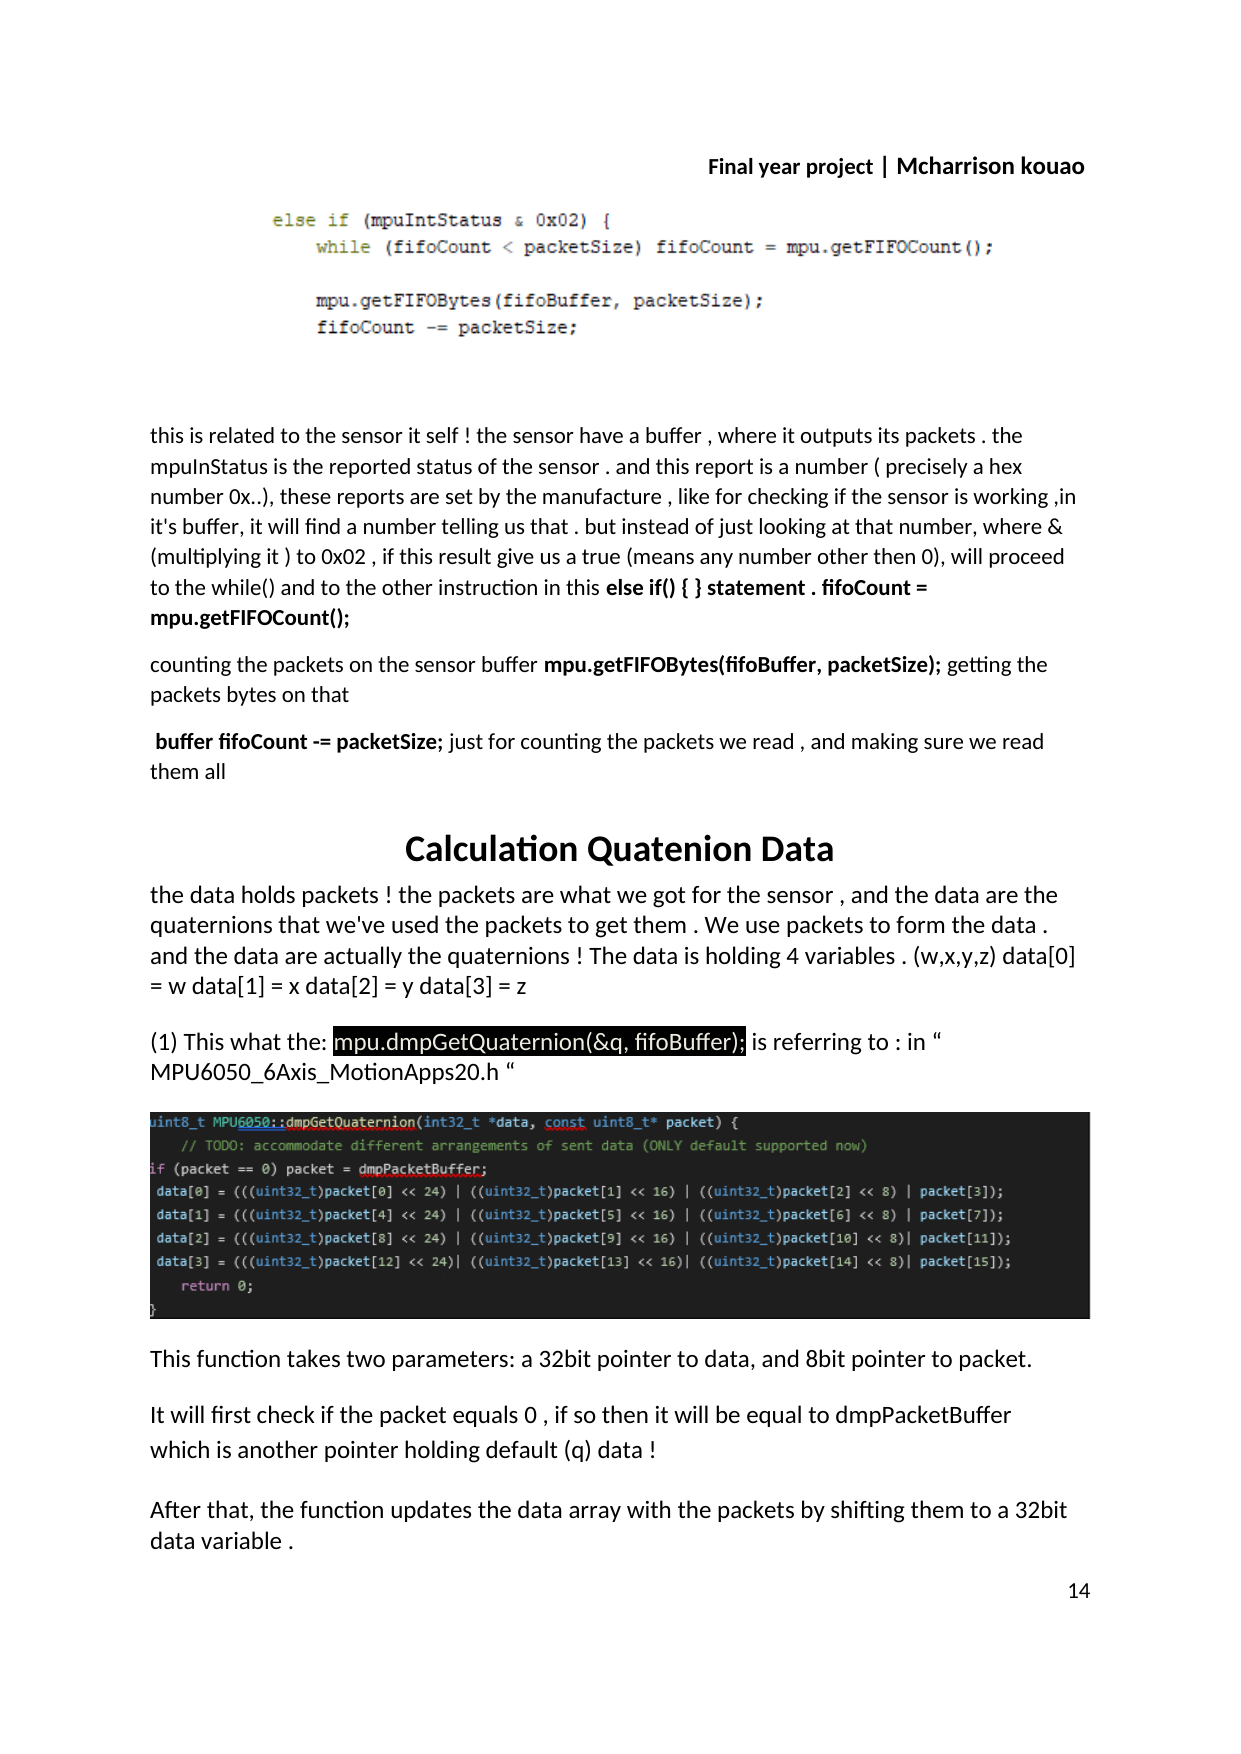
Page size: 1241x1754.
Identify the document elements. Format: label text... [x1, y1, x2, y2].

text counting the packets on the sensor buffer mpu.getFIFOBytes(fifoBuffer, packetSize); getting the packets bytes on that [150, 650, 1090, 708]
text (1) This what the: mpu.dmpGetQuaternion(&q, fifoBuffer); is referring to : in “ MPU6050_6Axis_MotionApps20.h “ [150, 1026, 1090, 1087]
text It will first check if the packet equals 0 , if so then it will be equal to dmpPacketBuffer which is another pointer holding default (q) data ! [150, 1399, 1059, 1464]
text buffer fifoCount -= packetSize; just for counting the packets we read , and making sure we read them all [150, 727, 1090, 785]
text After that, the function updates the data array with the packets by shifting them to a 32bit data variable . [150, 1494, 1090, 1555]
text this is related to the sensor it self ! the sensor have a buffer , where it outputs its packets . the mpuInStatus is the reported status of the sensor . and this report is a number ( precisely a hex number 0x..), these reports are set by the manufacture , like for checking if the sensor is working ,in it's buffer, it will find a number telling us that . but instead of just looking at that number, where & (multiplying it ) to 0x02 , if this result give us a true (means any number other then 0), will proceed to the while() and to the other instruction in this else if() { } statement . fifoCount = mpu.getFIFOCount(); [150, 422, 1090, 631]
text This function takes two parameters: a 32bit pointer to data, and 8bit pointer to packet. [150, 1343, 1090, 1374]
subtitle Calculation Quatenion Data [150, 825, 1090, 871]
picture [150, 1112, 1091, 1319]
picture [248, 210, 992, 373]
text the data holds packets ! the packets are what we got for the sensor , and the data are the quaternions that we've used the packets to get them . We use packets to form the data . and the data are actually the quaternions ! The data is holding 4 variables . (w,x,y,z) data[0] = w data[1] = x data[2] = y data[3] = z [150, 879, 1090, 1001]
